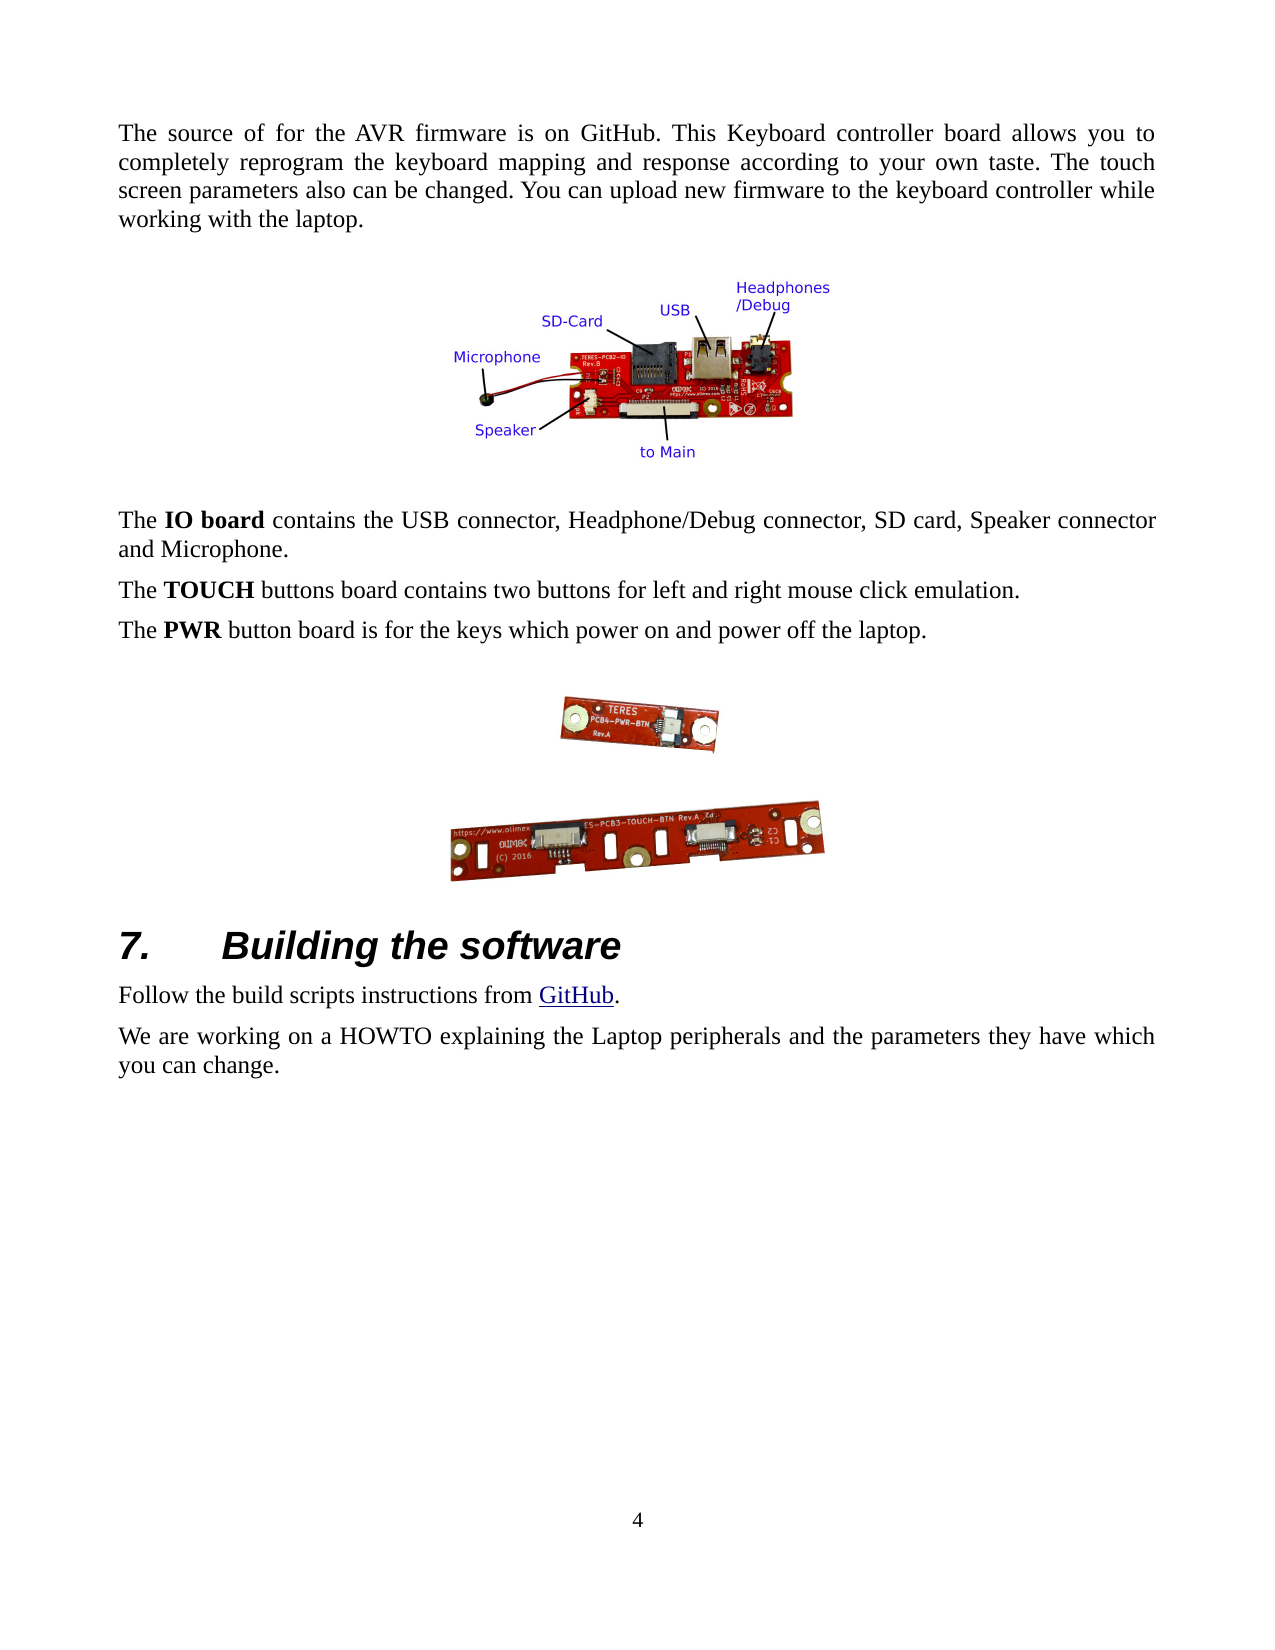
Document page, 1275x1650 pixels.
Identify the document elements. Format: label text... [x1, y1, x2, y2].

text Follow the build scripts instructions from GitHub. [118, 981, 1157, 1009]
subtitle Building the software [118, 681, 1157, 968]
picture [437, 263, 838, 487]
text We are working on a HOWTO explaining the Laptop peripherals and the parameters they have which you can change. [118, 1021, 1157, 1079]
text The TOUCH buttons board contains two buttons for left and right mouse click emulation. [118, 575, 1157, 603]
text The IO board contains the USB connector, Headphone/Debug connector, SD card, Speaker connector and Microphone. [118, 245, 1157, 563]
text The PWR button board is for the keys which power on and power off the laptop. [118, 615, 1157, 644]
text The source of for the AVR firmware is on GitHub. This Keyboard controller board allows you to completely reprogram the keyboard mapping and response according to your own taste. The touch screen parameters also can be changed. You can upload new firmware to the keyboard controller while working with the laptop. [118, 118, 1157, 233]
picture [437, 674, 838, 904]
